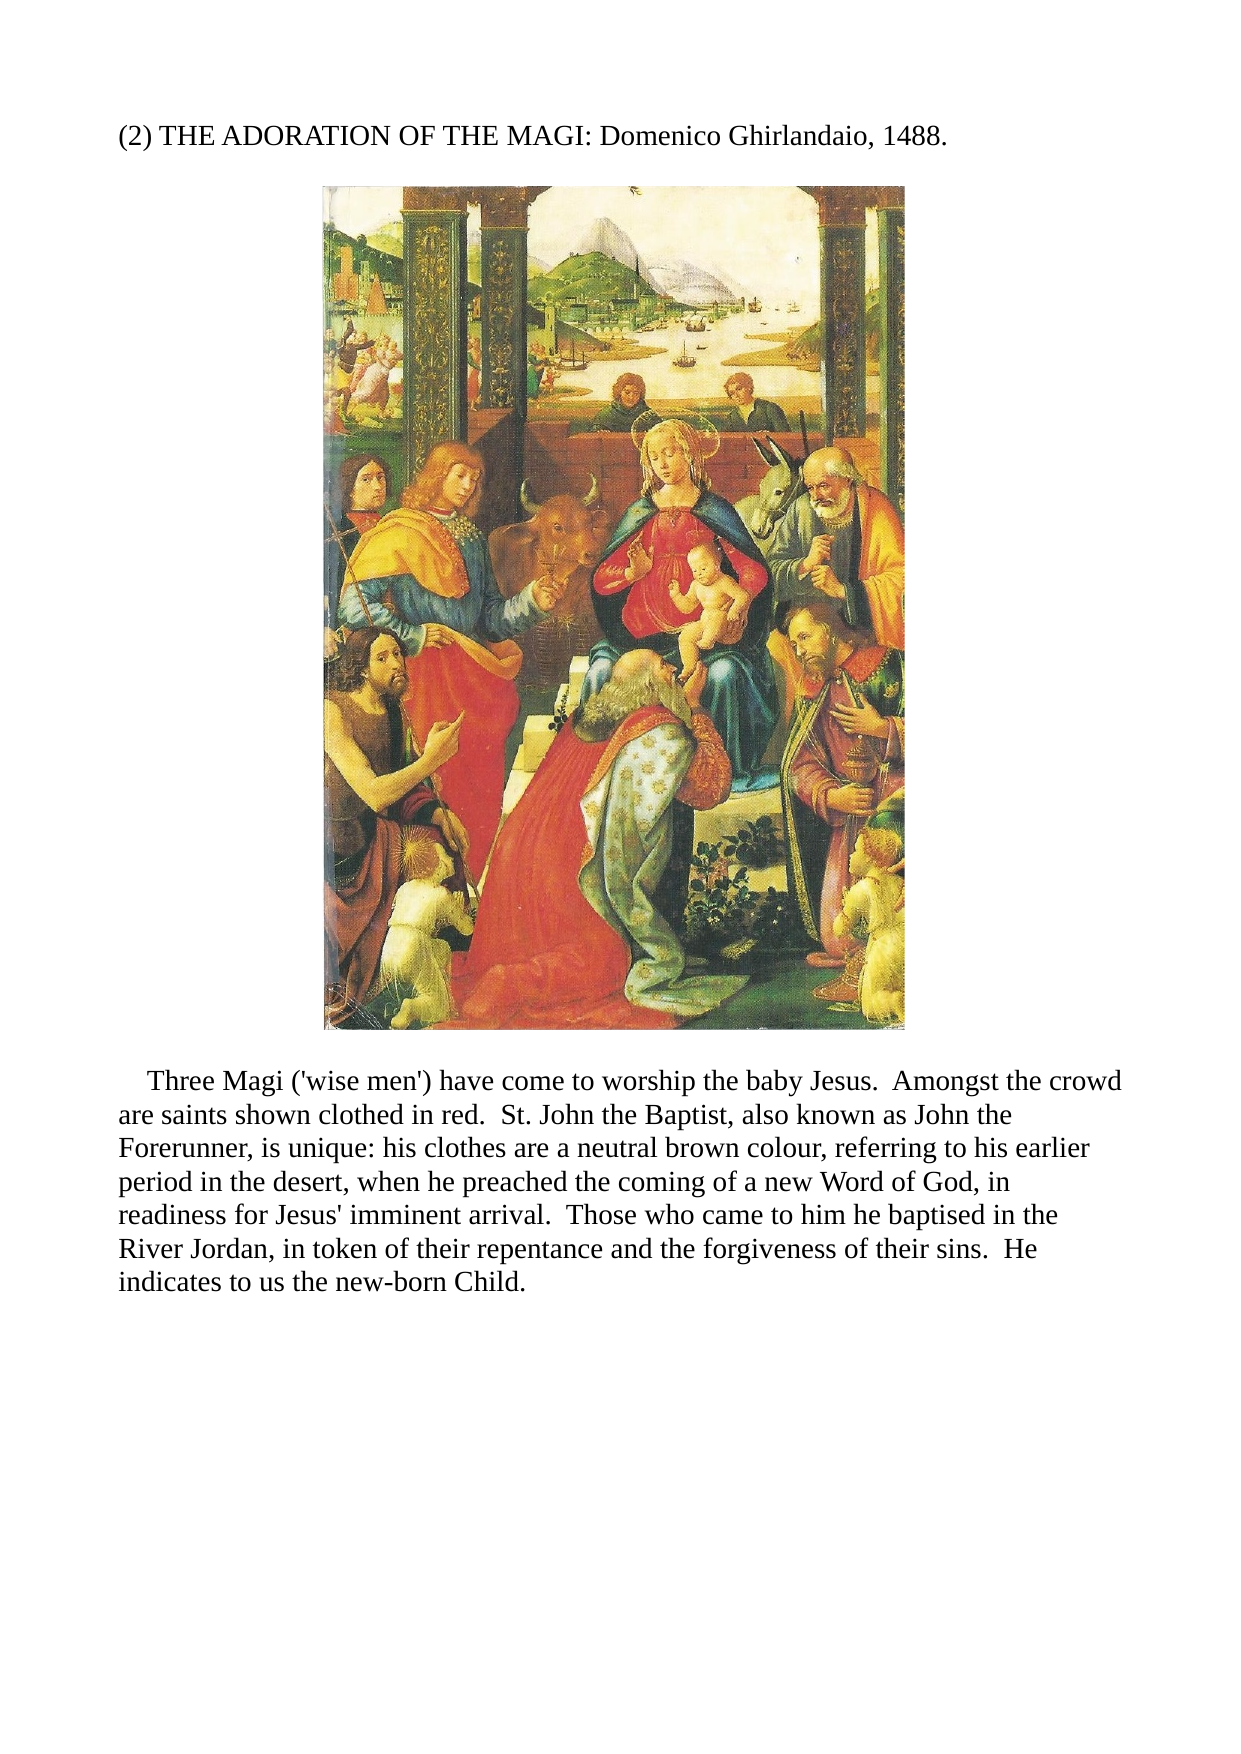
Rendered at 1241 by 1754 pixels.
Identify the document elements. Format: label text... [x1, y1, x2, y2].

picture [322, 186, 905, 1030]
text Three Magi ('wise men') have come to worship the baby Jesus. Amongst the crowd are saints shown clothed in red. St. John the Baptist, also known as John the Forerunner, is unique: his clothes are a neutral brown colour, referring to his earlier period in the desert, when he preached the coming of a new Word of God, in readiness for Jesus' imminent arrival. Those who came to him he baptised in the River Jordan, in token of their repentance and the forgiveness of their sins. He indicates to us the new-born Child. [118, 1063, 1122, 1298]
text (2) THE ADORATION OF THE MAGI: Domenico Ghirlandaio, 1488. [118, 118, 1122, 152]
